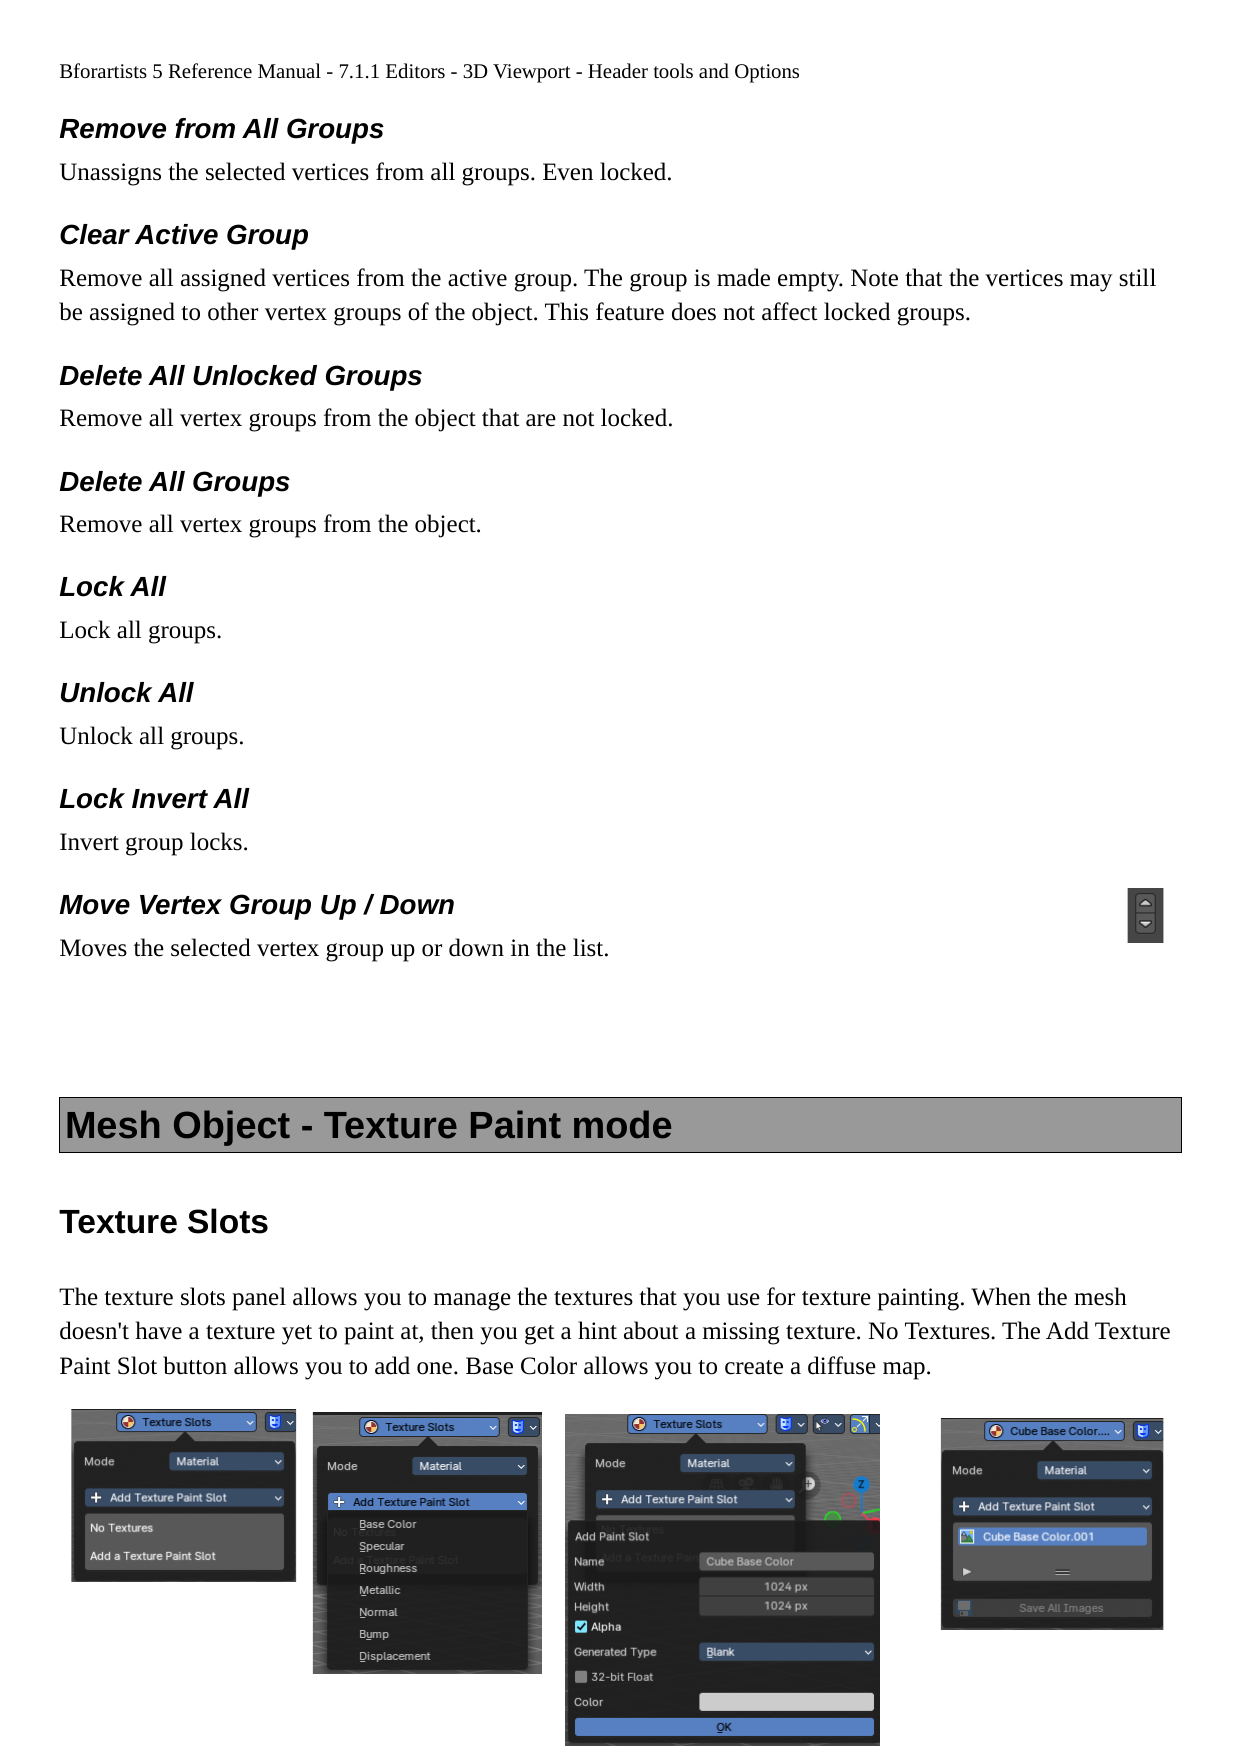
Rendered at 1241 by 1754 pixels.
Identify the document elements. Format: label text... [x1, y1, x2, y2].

picture [940, 1418, 1164, 1630]
subtitle Texture Slots [59, 1202, 1181, 1241]
picture [312, 1412, 542, 1674]
text Remove all assigned vertices from the active group. The group is made empty. Note that the vertices may still be assigned to other vertex groups of the object. This feature does not affect locked groups. [59, 263, 1181, 326]
picture [71, 1409, 297, 1582]
text Moves the selected vertex group up or down in the list. [59, 933, 1181, 962]
table_header Mesh Object - Texture Paint mode [60, 1098, 1181, 1152]
subtitle Unlock All [59, 677, 1181, 709]
text Remove all vertex groups from the object. [59, 509, 1181, 538]
subtitle Lock All [59, 571, 1181, 603]
text Remove all vertex groups from the object that are not locked. [59, 403, 1181, 432]
subtitle Delete All Groups [59, 465, 1181, 497]
picture [565, 1414, 880, 1746]
text Lock all groups. [59, 615, 1181, 644]
subtitle Remove from All Groups [59, 113, 1181, 144]
subtitle Lock Invert All [59, 783, 1181, 814]
text Unassigns the selected vertices from all groups. Even locked. [59, 157, 1181, 186]
picture [1127, 888, 1164, 943]
subtitle Delete All Unlocked Groups [59, 359, 1181, 391]
text The texture slots panel allows you to manage the textures that you use for texture painting. When the mesh doesn't have a texture yet to paint at, then you get a hint about a missing texture. No Textures. The Add Texture Paint Slot button allows you to add one. Base Color allows you to create a diffuse map. [59, 1282, 1181, 1379]
text Invert group locks. [59, 827, 1181, 856]
subtitle Clear Active Group [59, 218, 1181, 250]
subtitle [1164, 889, 1181, 921]
subtitle Move Vertex Group Up / Down [59, 889, 1127, 921]
text Unlock all groups. [59, 721, 1181, 750]
